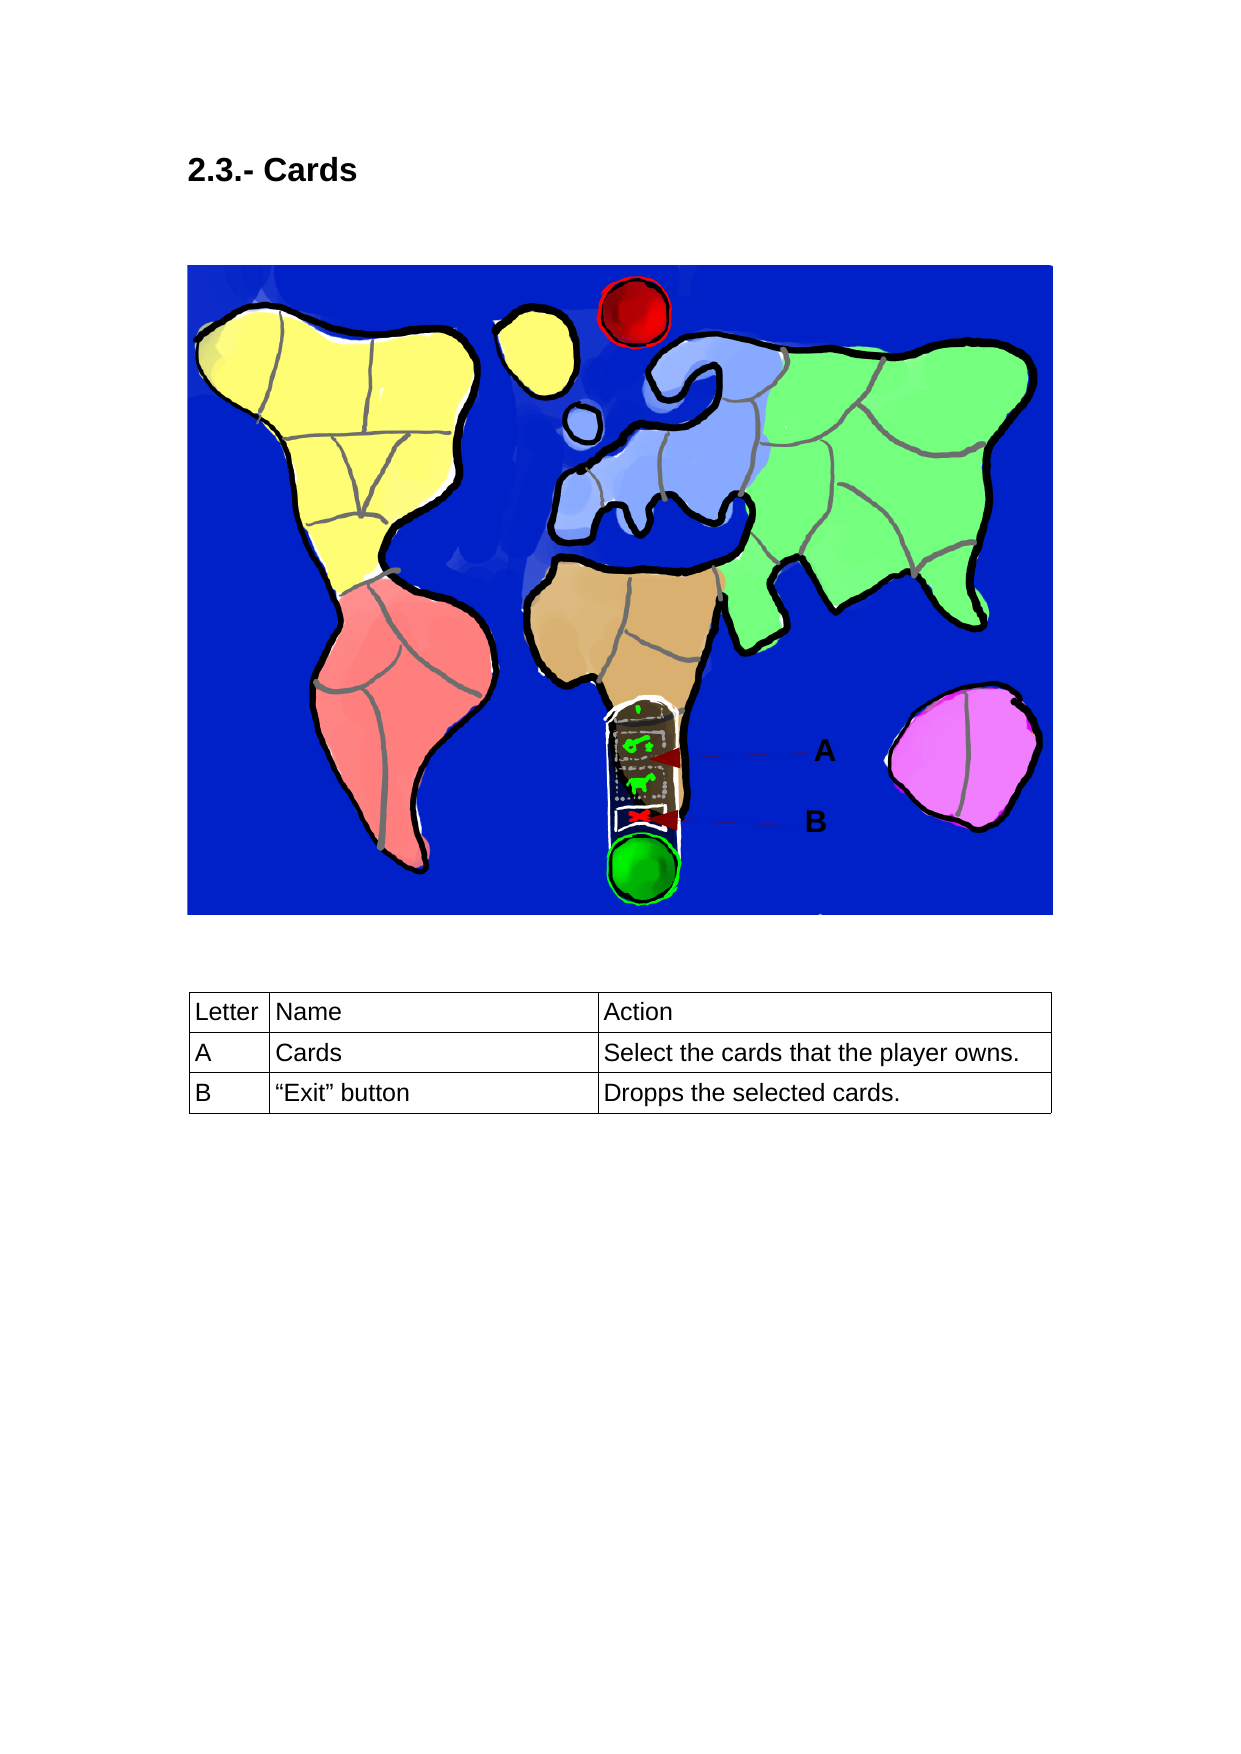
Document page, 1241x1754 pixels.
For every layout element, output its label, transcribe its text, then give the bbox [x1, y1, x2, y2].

picture [187, 265, 1053, 915]
text 2.3.- Cards [187, 150, 1053, 188]
table_cell “Exit” button [270, 1073, 598, 1112]
table_cell B [190, 1073, 269, 1112]
table_cell Cards [270, 1033, 598, 1072]
table_cell Dropps the selected cards. [599, 1073, 1051, 1112]
table_header Name [270, 993, 598, 1032]
table_header Letter [190, 993, 269, 1032]
table_cell A [190, 1033, 269, 1072]
table_cell Select the cards that the player owns. [599, 1033, 1051, 1072]
table_header Action [599, 993, 1051, 1032]
